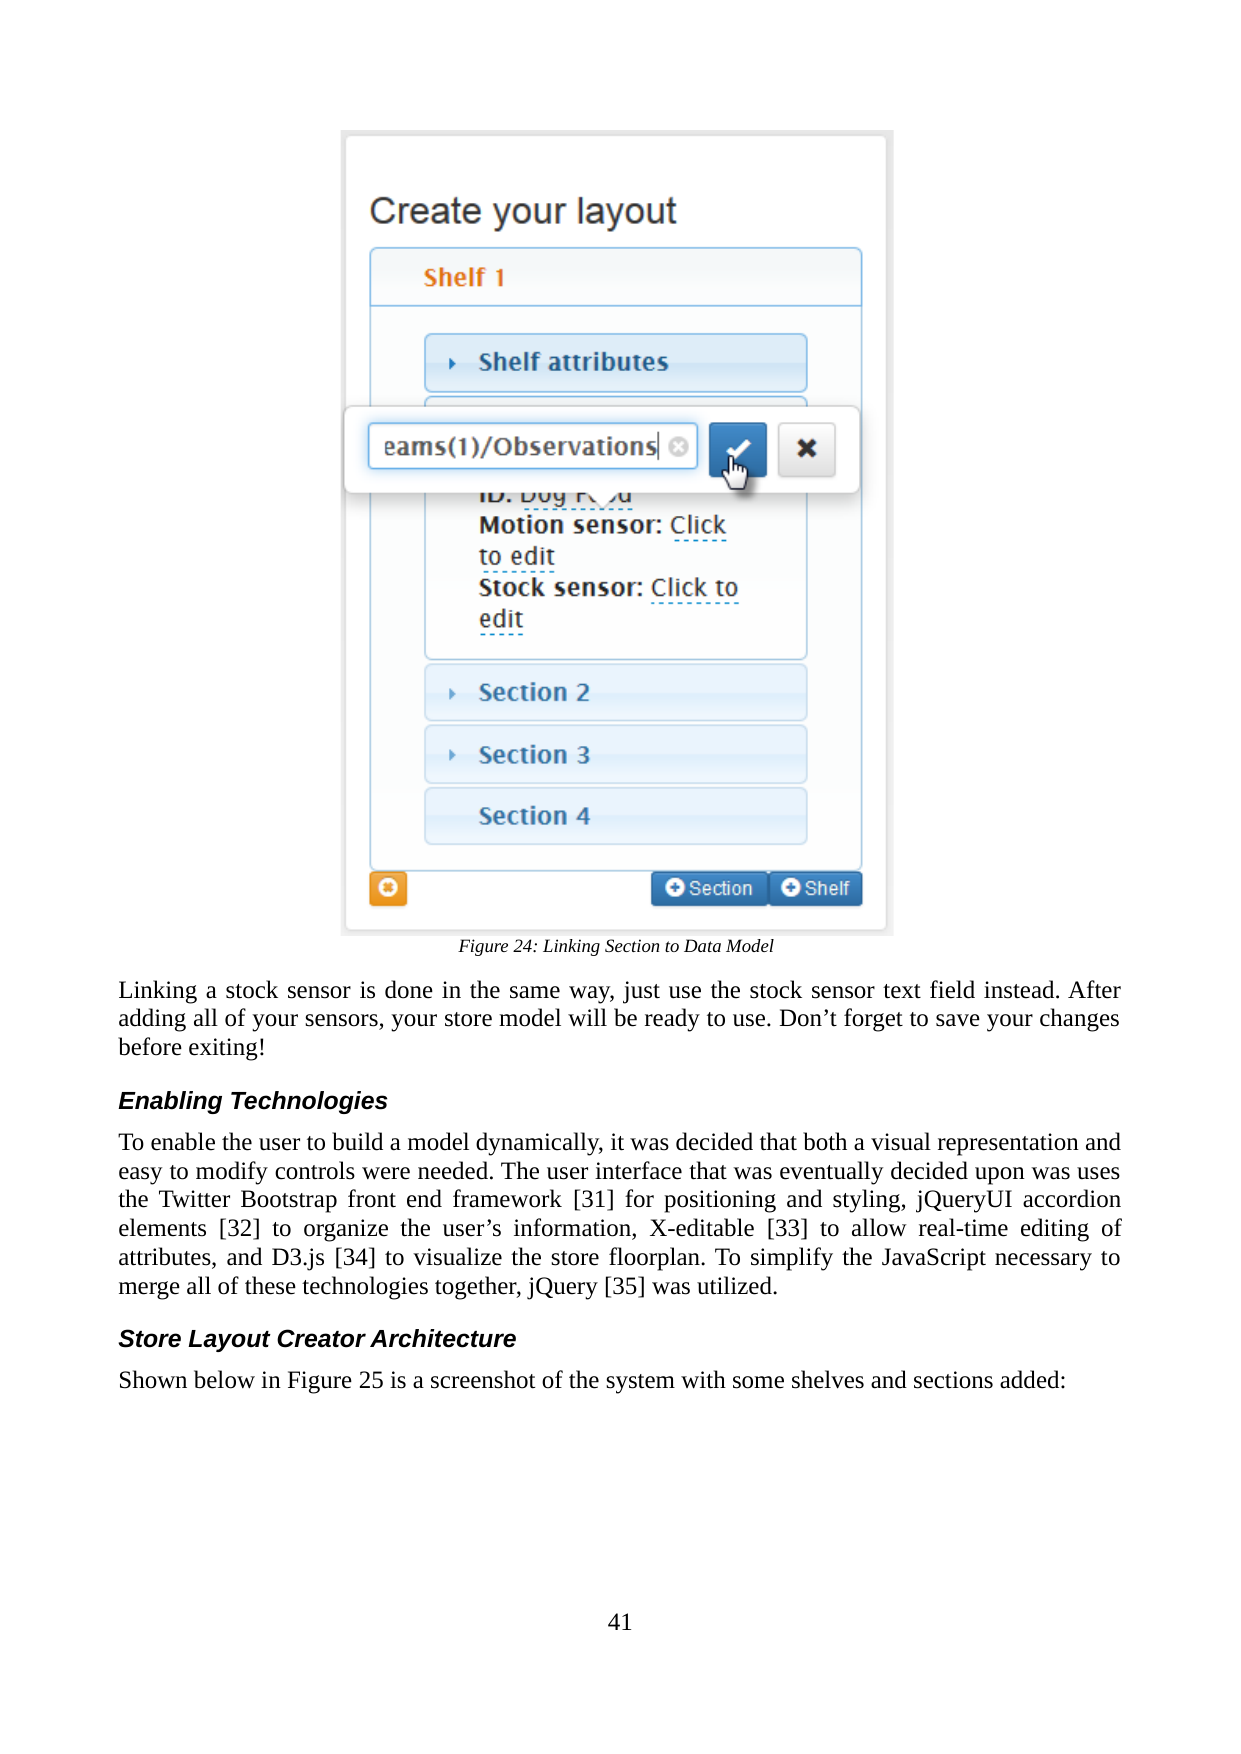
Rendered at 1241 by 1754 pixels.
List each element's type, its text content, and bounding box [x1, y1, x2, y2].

picture [340, 130, 894, 936]
text To enable the user to build a model dynamically, it was decided that both a visual representation and easy to modify controls were needed. The user interface that was eventually decided upon was uses the Twitter Bootstrap front end framework [31] for positioning and styling, jQueryUI accordion elements [32] to organize the user’s information, X-editable [33] to allow real-time editing of attributes, and D3.js [34] to visualize the store floorplan. To simplify the JavaScript necessary to merge all of these technologies together, jQuery [35] was utilized. [118, 1127, 1122, 1299]
subtitle Enabling Technologies [118, 1086, 1122, 1114]
text Linking a stock sensor is done in the same way, just use the stock sensor text field instead. After adding all of your sensors, your store model will be ready to use. Don’t forget to save your changes before exiting! [118, 975, 1122, 1061]
text Figure 24: Linking Section to Data Model [341, 936, 893, 957]
text Shown below in Figure 25 is a screenshot of the system with some shelves and sections added: [118, 1366, 1122, 1394]
subtitle Store Layout Creator Architecture [118, 1324, 1122, 1353]
